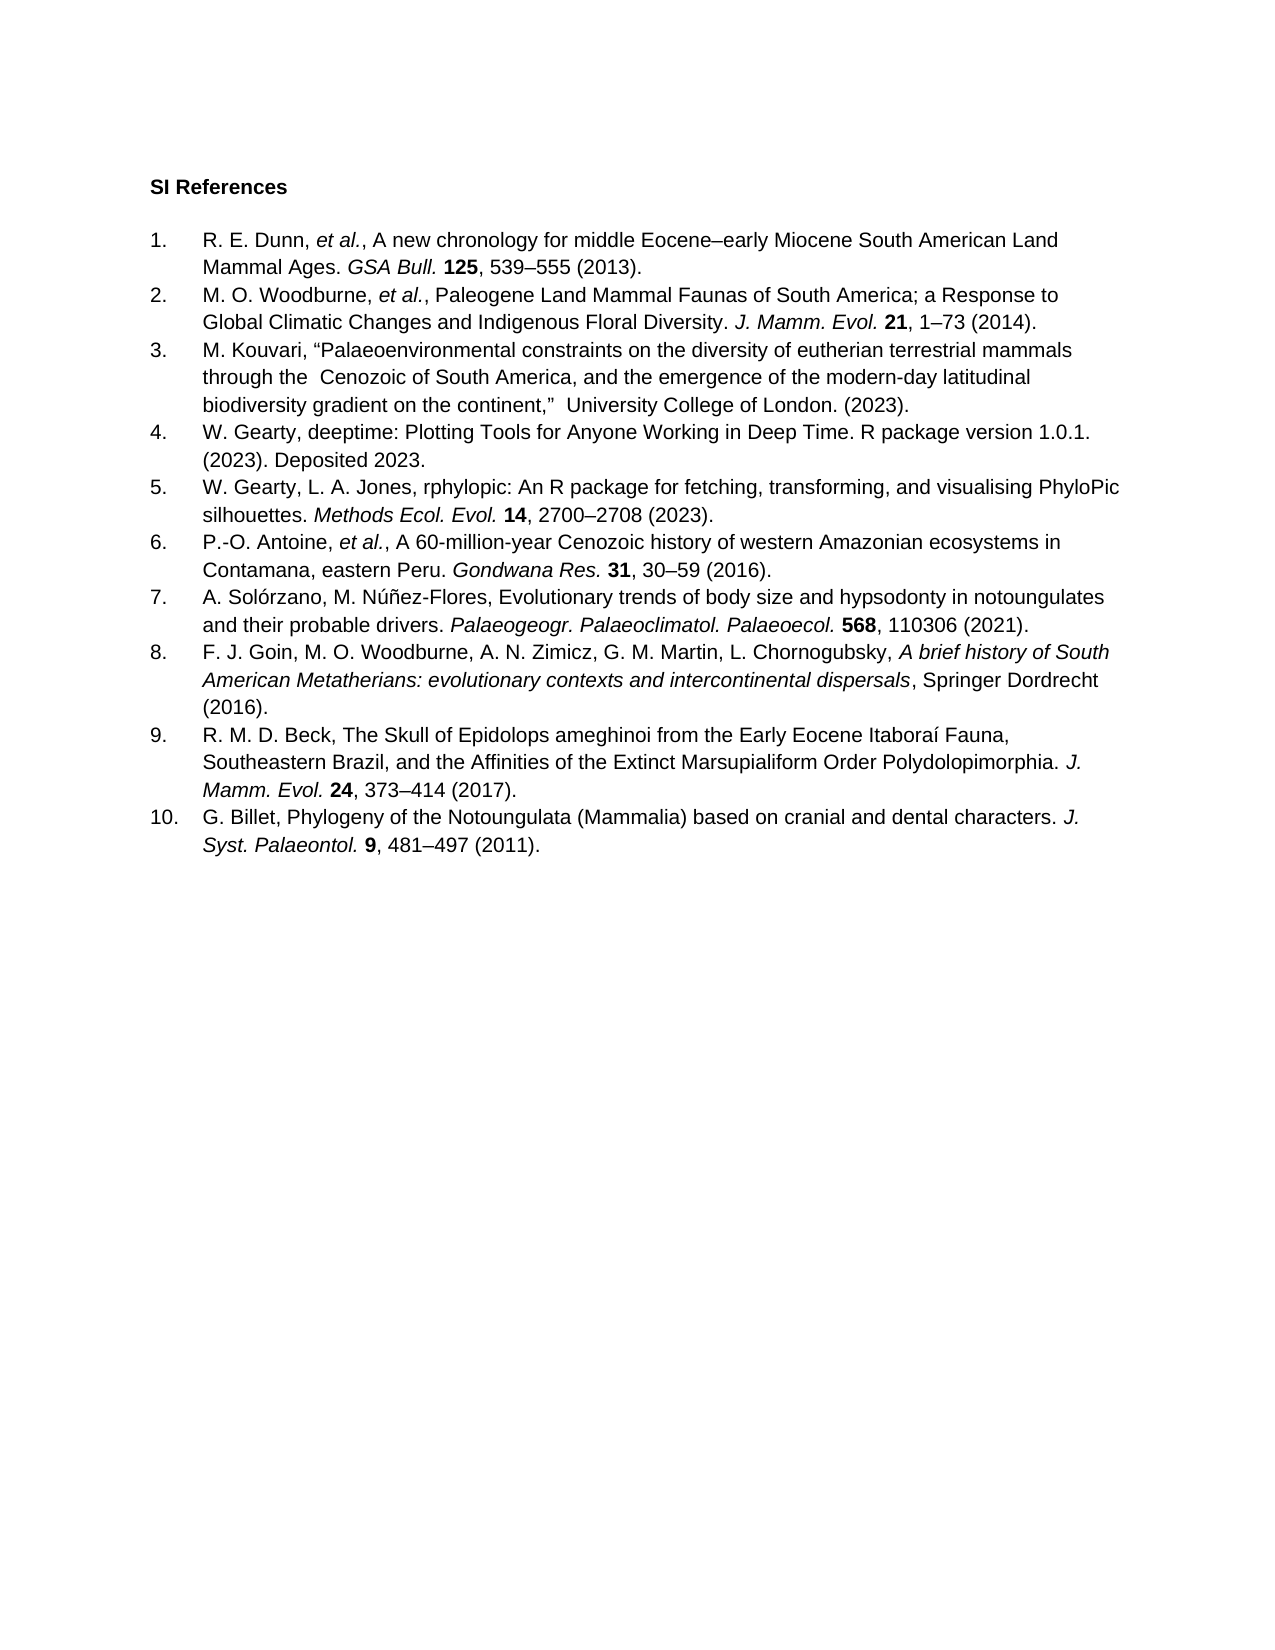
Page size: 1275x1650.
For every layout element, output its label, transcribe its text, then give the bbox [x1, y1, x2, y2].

text 3. M. Kouvari, “Palaeoenvironmental constraints on the diversity of eutherian terrestrial mammals through the Cenozoic of South America, and the emergence of the modern-day latitudinal biodiversity gradient on the continent,” University College of London. (2023). [150, 337, 1125, 416]
text 4. W. Gearty, deeptime: Plotting Tools for Anyone Working in Deep Time. R package version 1.0.1. (2023). Deposited 2023. [150, 420, 1125, 471]
text SI References [150, 175, 1125, 199]
text 10. G. Billet, Phylogeny of the Notoungulata (Mammalia) based on cranial and dental characters. J. Syst. Palaeontol. 9, 481–497 (2011). [150, 805, 1125, 856]
text 1. R. E. Dunn, et al., A new chronology for middle Eocene–early Miocene South American Land Mammal Ages. GSA Bull. 125, 539–555 (2013). [150, 227, 1125, 279]
text 2. M. O. Woodburne, et al., Paleogene Land Mammal Faunas of South America; a Response to Global Climatic Changes and Indigenous Floral Diversity. J. Mamm. Evol. 21, 1–73 (2014). [150, 282, 1125, 334]
text 5. W. Gearty, L. A. Jones, rphylopic: An R package for fetching, transforming, and visualising PhyloPic silhouettes. Methods Ecol. Evol. 14, 2700–2708 (2023). [150, 475, 1125, 526]
text 8. F. J. Goin, M. O. Woodburne, A. N. Zimicz, G. M. Martin, L. Chornogubsky, A brief history of South American Metatherians: evolutionary contexts and intercontinental dispersals, Springer Dordrecht (2016). [150, 640, 1125, 719]
text 6. P.-O. Antoine, et al., A 60-million-year Cenozoic history of western Amazonian ecosystems in Contamana, eastern Peru. Gondwana Res. 31, 30–59 (2016). [150, 530, 1125, 581]
text 9. R. M. D. Beck, The Skull of Epidolops ameghinoi from the Early Eocene Itaboraí Fauna, Southeastern Brazil, and the Affinities of the Extinct Marsupialiform Order Polydolopimorphia. J. Mamm. Evol. 24, 373–414 (2017). [150, 722, 1125, 801]
text 7. A. Solórzano, M. Núñez-Flores, Evolutionary trends of body size and hypsodonty in notoungulates and their probable drivers. Palaeogeogr. Palaeoclimatol. Palaeoecol. 568, 110306 (2021). [150, 585, 1125, 636]
